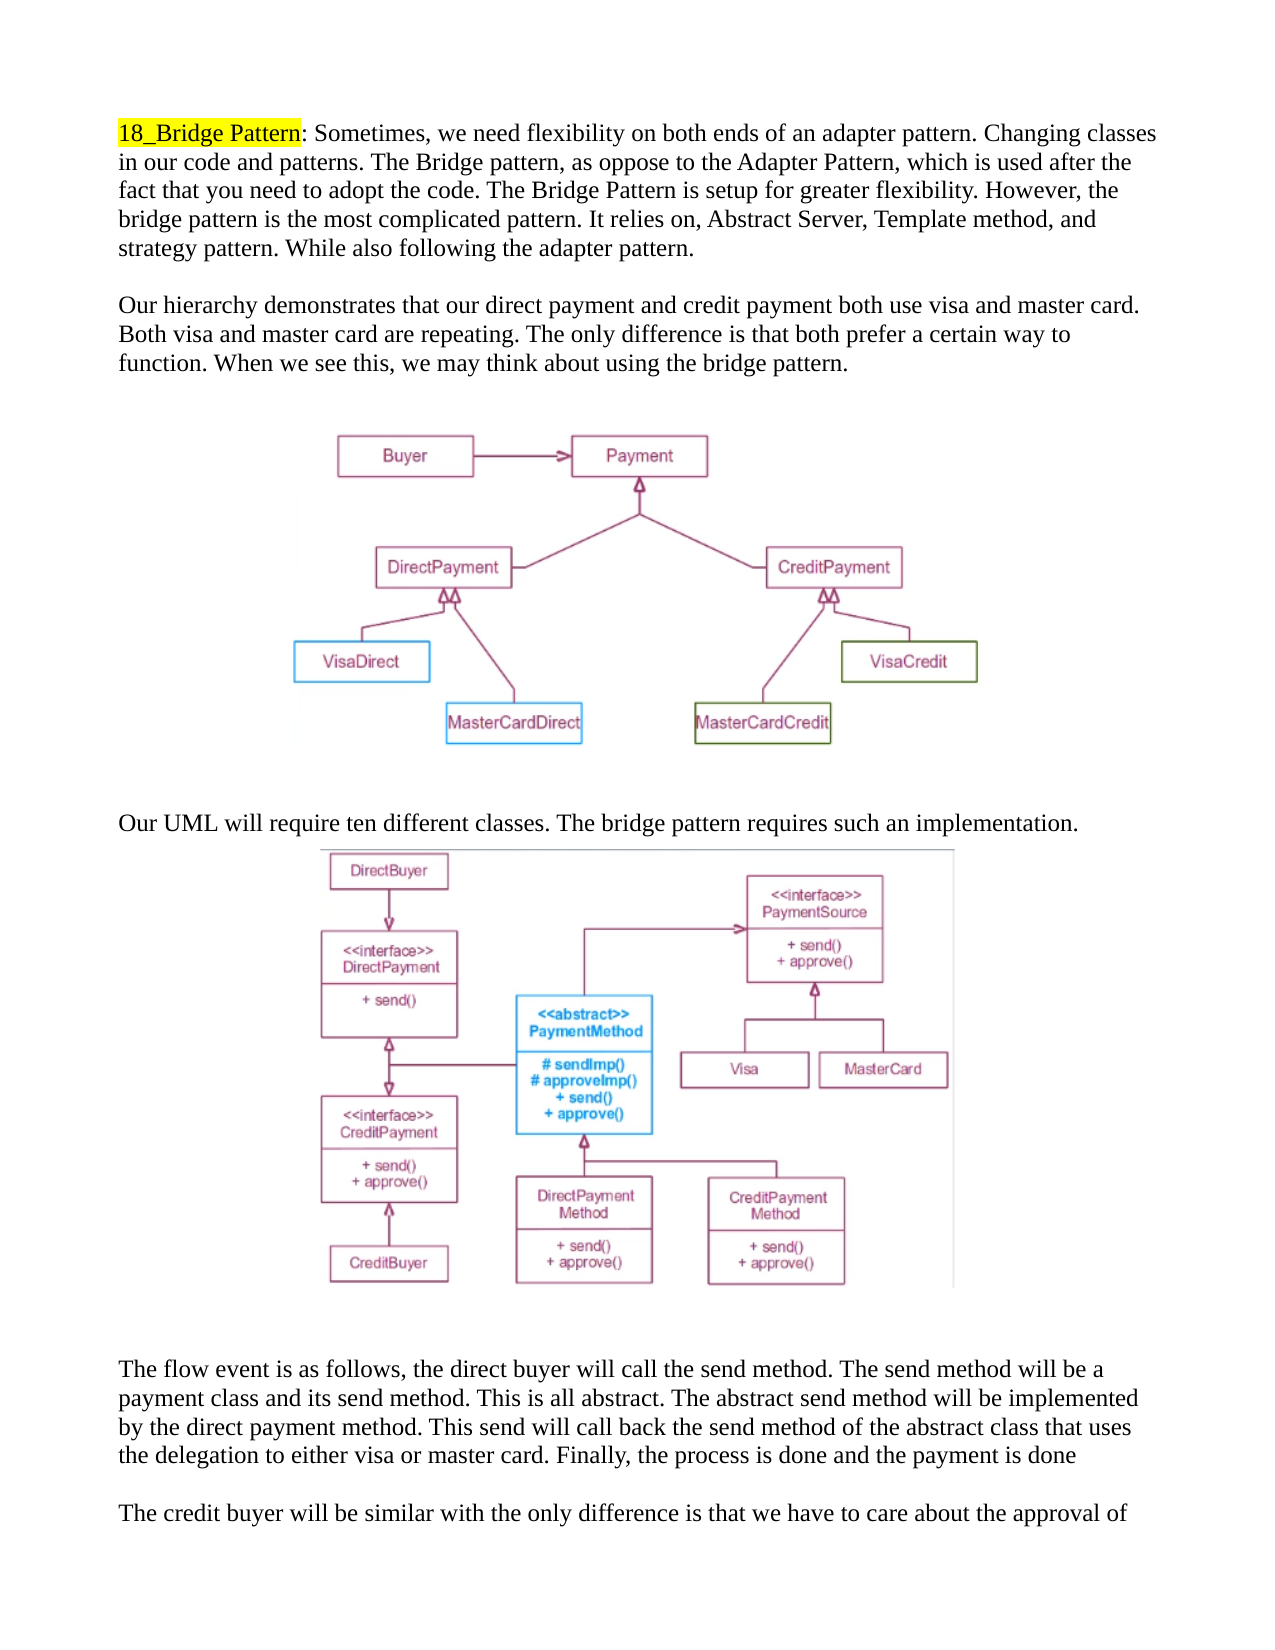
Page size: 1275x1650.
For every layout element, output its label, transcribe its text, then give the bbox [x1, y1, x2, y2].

text The flow event is as follows, the direct buyer will call the send method. The send method will be a payment class and its send method. This is all abstract. The abstract send method will be implemented by the direct payment method. This send will call back the send method of the abstract class that uses the delegation to either visa or master card. Finally, the process is done and the payment is done [118, 1354, 1157, 1469]
text The credit buyer will be similar with the only difference is that we have to care about the approval of [118, 1498, 1157, 1527]
text Our hierarchy demonstrates that our direct payment and credit payment both use visa and master card. Both visa and master card are repeating. The only difference is that both prefer a certain way to function. When we see this, we may think about using the bridge pattern. [118, 291, 1157, 377]
picture [320, 849, 955, 1288]
text Our UML will require ten different classes. The bridge pattern requires such an implementation. [118, 808, 1157, 837]
text 18_Bridge Pattern: Sometimes, we need flexibility on both ends of an adapter pattern. Changing classes in our code and patterns. The Bridge pattern, as oppose to the Adapter Pattern, which is used after the fact that you need to adopt the code. The Bridge Pattern is setup for greater flexibility. However, the bridge pattern is the most complicated pattern. It relies on, Abstract Server, Template method, and strategy pattern. While also following the adapter pattern. [118, 118, 1157, 262]
picture [292, 431, 983, 748]
